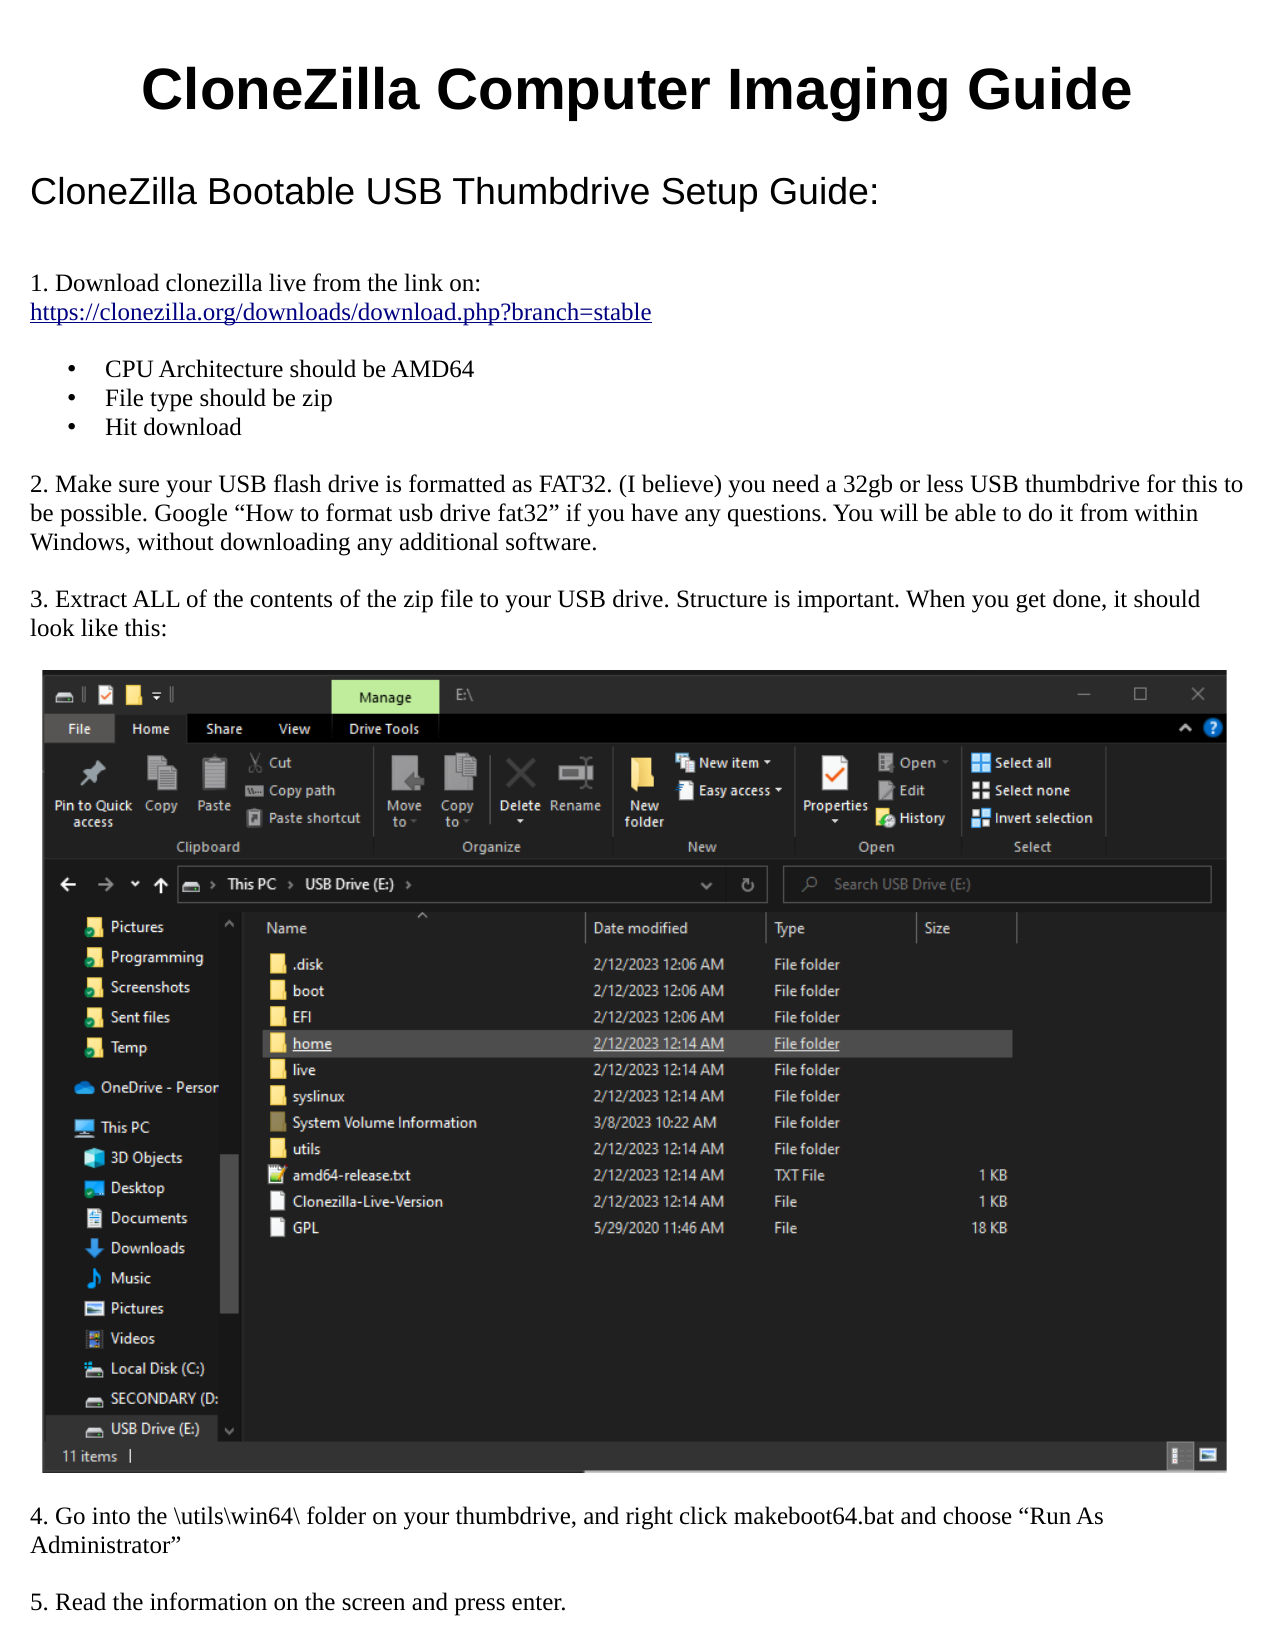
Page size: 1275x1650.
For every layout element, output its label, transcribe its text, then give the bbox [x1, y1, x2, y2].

list Hit download [67, 412, 1245, 441]
list File type should be zip [67, 383, 1245, 412]
text 3. Extract ALL of the contents of the zip file to your USB drive. Structure is important. When you get done, it should look like this: [30, 584, 1245, 642]
list CPU Architecture should be AMD64 [67, 354, 1245, 383]
subtitle CloneZilla Bootable USB Thumbdrive Setup Guide: [30, 169, 1245, 256]
text 1. Download clonezilla live from the link on: [30, 268, 1245, 297]
text 5. Read the information on the screen and press enter. [30, 1587, 1245, 1616]
title CloneZilla Computer Imaging Guide [30, 55, 1245, 122]
text https://clonezilla.org/downloads/download.php?branch=stable [30, 297, 1245, 326]
picture [42, 670, 1227, 1473]
text 4. Go into the \utils\win64\ folder on your thumbdrive, and right click makeboot64.bat and choose “Run As Administrator” [30, 1501, 1245, 1559]
text 2. Make sure your USB flash drive is formatted as FAT32. (I believe) you need a 32gb or less USB thumbdrive for this to be possible. Google “How to format usb drive fat32” if you have any questions. You will be able to do it from within Windows, without downloading any additional software. [30, 469, 1245, 556]
